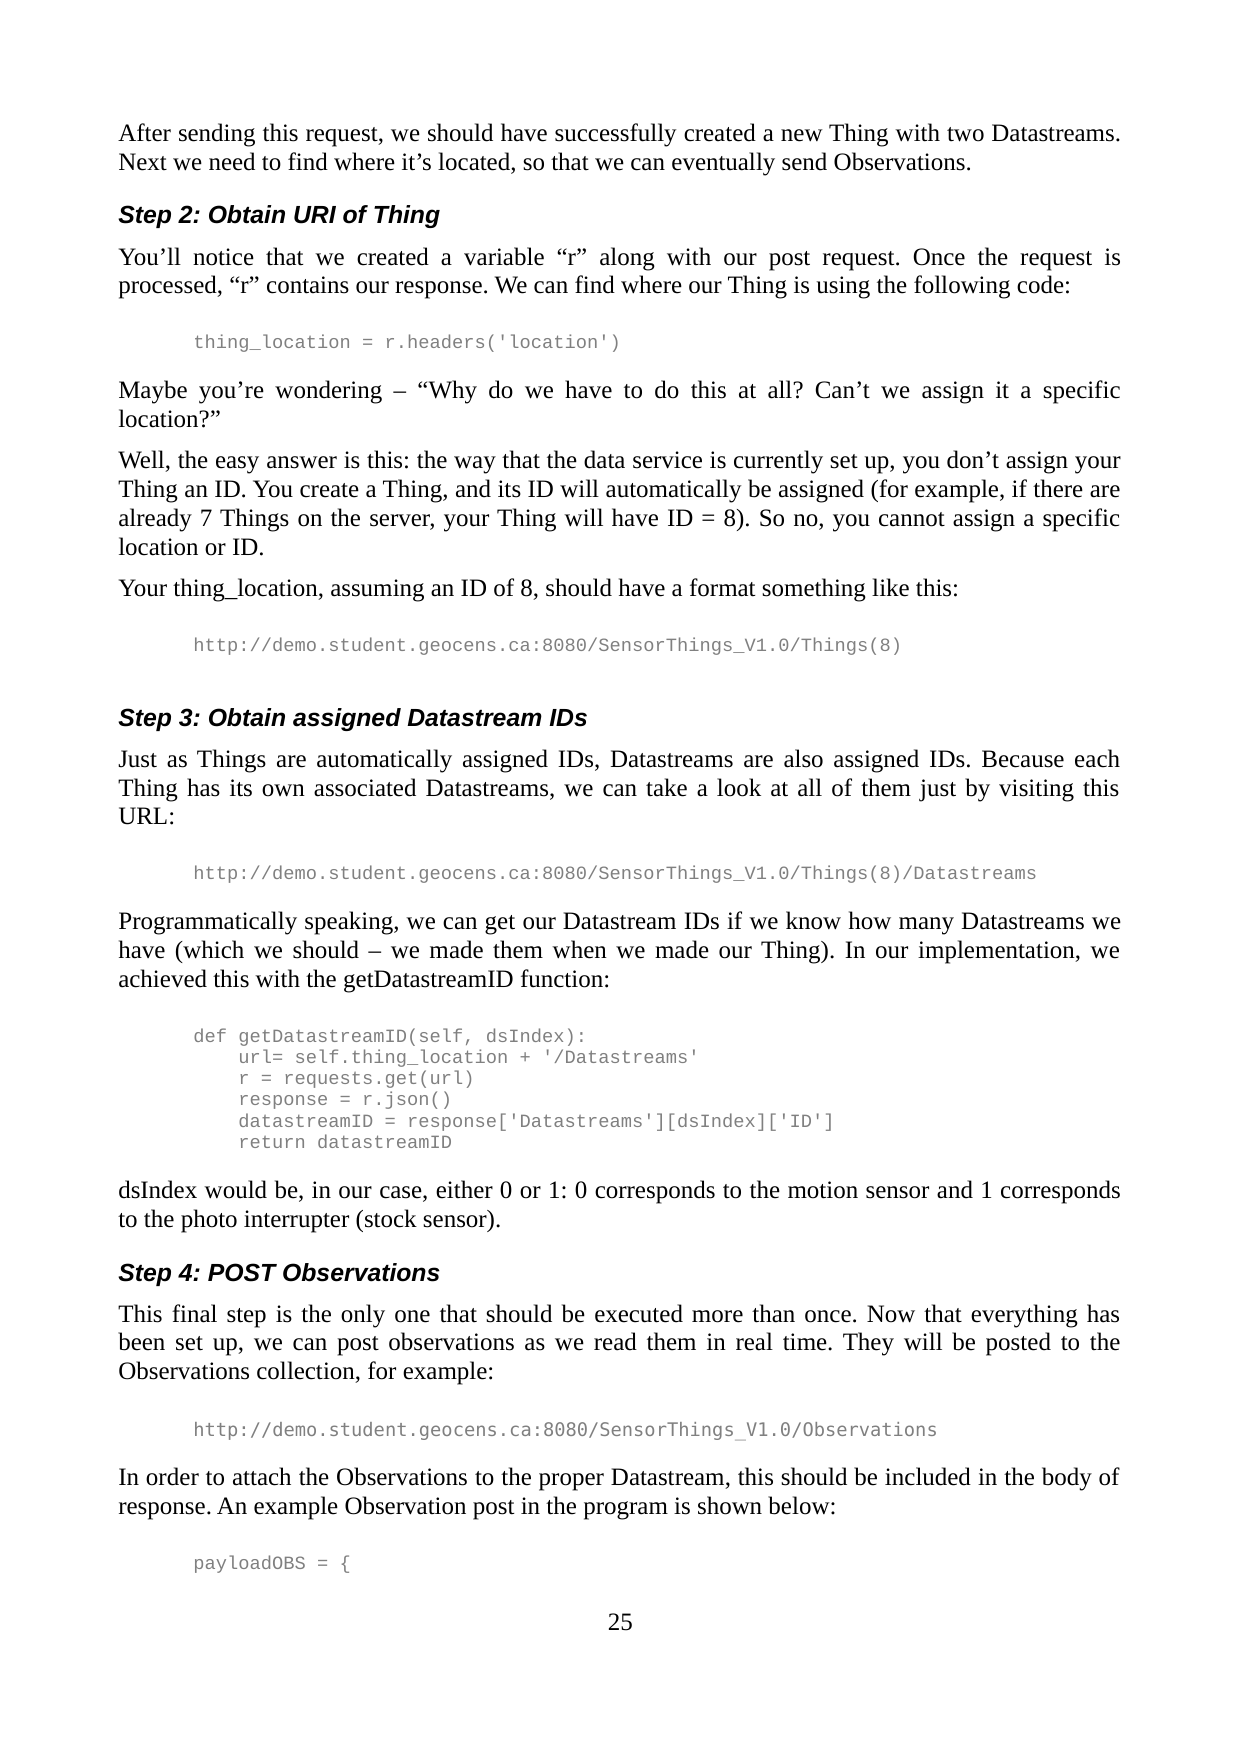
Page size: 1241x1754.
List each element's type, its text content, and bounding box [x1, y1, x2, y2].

text def getDatastreamID(self, dsIndex): [193, 1026, 1122, 1048]
text In order to attach the Observations to the proper Datastream, this should be included in the body of response. An example Observation post in the program is shown below: [118, 1462, 1122, 1520]
subtitle Step 4: POST Observations [118, 1258, 1122, 1286]
text thing_location = r.headers('location') [193, 333, 1122, 354]
text Programmatically speaking, we can get our Datastream IDs if we know how many Datastreams we have (which we should – we made them when we made our Thing). In our implementation, we achieved this with the getDatastreamID function: [118, 906, 1122, 993]
text dsIndex would be, in our case, either 0 or 1: 0 corresponds to the motion sensor and 1 corresponds to the photo interrupter (stock sensor). [118, 1175, 1122, 1233]
subtitle Step 3: Obtain assigned Datastream IDs [118, 703, 1122, 731]
text url= self.thing_location + '/Datastreams' [193, 1048, 1122, 1069]
subtitle Step 2: Obtain URI of Thing [118, 201, 1122, 229]
text You’ll notice that we created a variable “r” along with our post request. Once the request is processed, “r” contains our response. We can find where our Thing is using the following code: [118, 242, 1122, 299]
text http://demo.student.geocens.ca:8080/SensorThings_V1.0/Things(8)/Datastreams [193, 864, 1122, 885]
text return datastreamID [193, 1133, 1122, 1154]
text Just as Things are automatically assigned IDs, Datastreams are also assigned IDs. Because each Thing has its own associated Datastreams, we can take a look at all of them just by visiting this URL: [118, 744, 1122, 830]
text response = r.json() [193, 1090, 1122, 1111]
text http://demo.student.geocens.ca:8080/SensorThings_V1.0/Observations [193, 1419, 1122, 1441]
text Your thing_location, assuming an ID of 8, should have a format something like this: [118, 573, 1122, 602]
text r = requests.get(url) [193, 1069, 1122, 1090]
text Maybe you’re wondering – “Why do we have to do this at all? Can’t we assign it a specific location?” [118, 375, 1122, 433]
text This final step is the only one that should be executed more than once. Now that everything has been set up, we can post observations as we read them in real time. They will be posted to the Observations collection, for example: [118, 1299, 1122, 1385]
text After sending this request, we should have successfully created a new Thing with two Datastreams. Next we need to find where it’s located, so that we can eventually send Observations. [118, 118, 1122, 176]
text payloadOBS = { [193, 1554, 1122, 1575]
text http://demo.student.geocens.ca:8080/SensorThings_V1.0/Things(8) [193, 635, 1122, 657]
text Well, the easy answer is this: the way that the data service is currently set up, you don’t assign your Thing an ID. You create a Thing, and its ID will automatically be assigned (for example, if there are already 7 Things on the server, your Thing will have ID = 8). So no, you cannot assign a specific location or ID. [118, 445, 1122, 560]
text datastreamID = response['Datastreams'][dsIndex]['ID'] [193, 1111, 1122, 1133]
